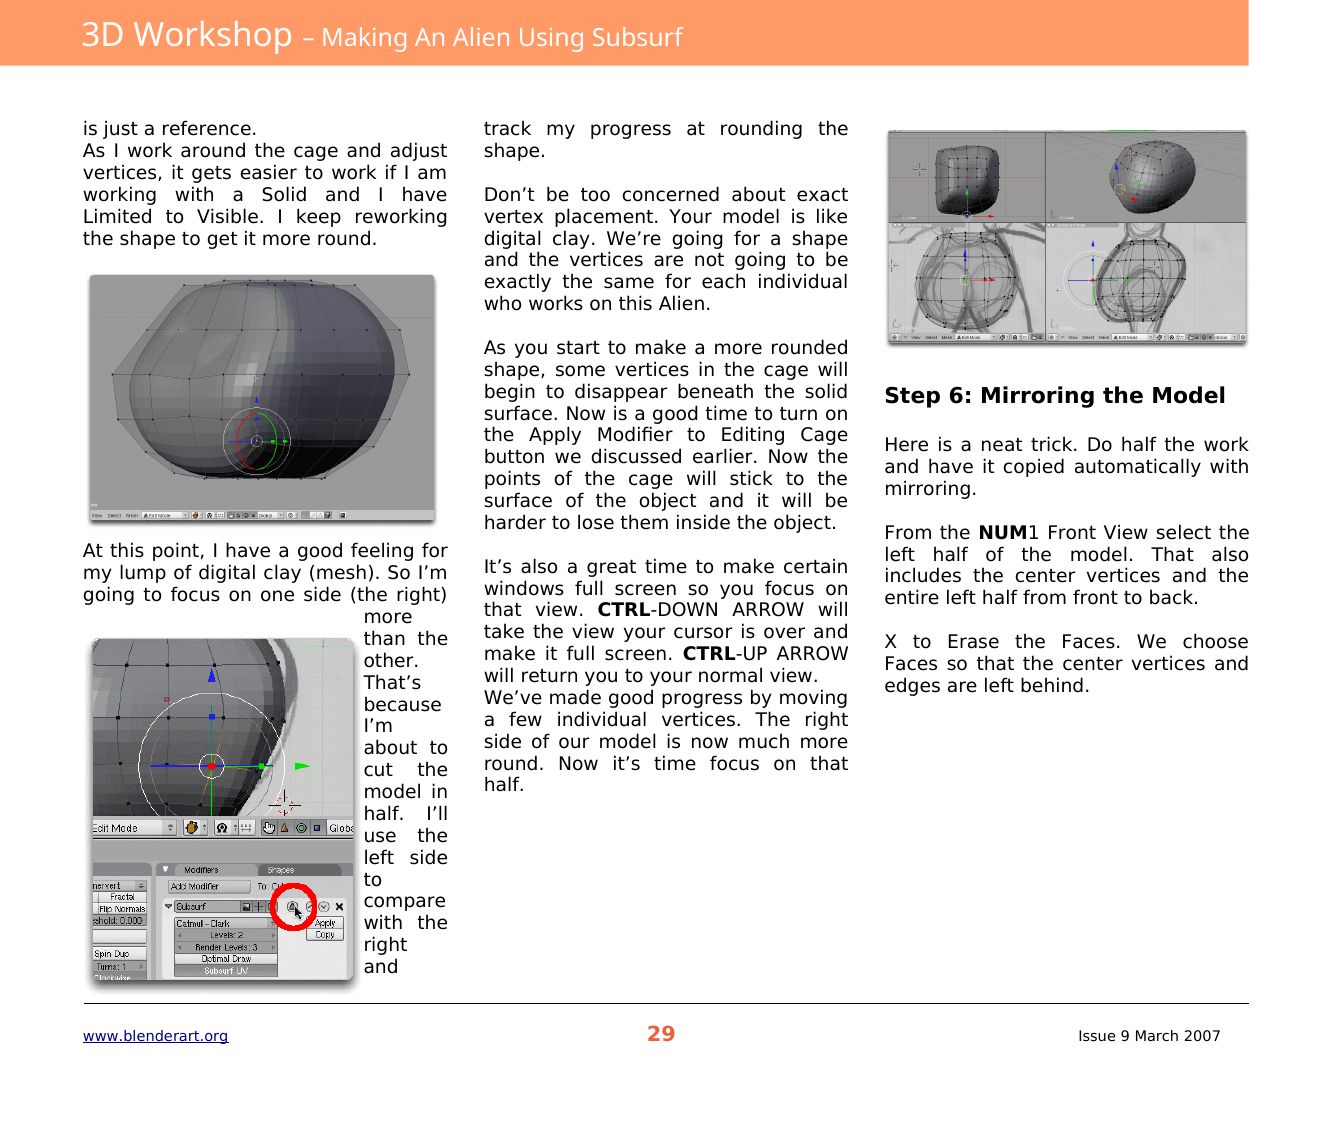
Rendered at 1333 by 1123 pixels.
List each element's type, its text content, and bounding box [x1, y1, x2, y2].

picture [85, 274, 438, 529]
text It’s also a great time to make certain windows full screen so you focus on that view. CTRL-DOWN ARROW will take the view your cursor is over and make it full screen. CTRL-UP ARROW will return you to your normal view. [483, 556, 849, 687]
text As you start to make a more rounded shape, some vertices in the cage will begin to disappear beneath the solid surface. Now is a good time to turn on the Apply Modifier to Editing Cage button we discussed earlier. Now the points of the cage will stick to the surface of the object and it will be harder to lose them inside the object. [483, 337, 849, 534]
text At this point, I have a good feeling for my lump of digital clay (mesh). So I’m going to focus on one side (the right) more than the other. That’s because I’m about to cut the model in half. I’ll use the left side to compare with the right and [83, 271, 448, 978]
text Don’t be too concerned about exact vertex placement. Your model is like digital clay. We’re going for a shape and the vertices are not going to be exactly the same for each individual who works on this Alien. [483, 184, 849, 315]
text Step 6: Mirroring the Model [884, 383, 1249, 409]
text Here is a neat trick. Do half the work and have it copied automatically with mirroring. [884, 434, 1249, 500]
text is just a reference. [83, 118, 448, 140]
text From the NUM1 Front View select the left half of the model. That also includes the center vertices and the entire left half from front to back. [884, 522, 1249, 609]
picture [81, 637, 364, 998]
text track my progress at rounding the shape. [483, 118, 849, 162]
picture [884, 130, 1250, 350]
text As I work around the cage and adjust vertices, it gets easier to work if I am working with a Solid and I have Limited to Visible. I keep reworking the shape to get it more round. [83, 140, 448, 249]
text X to Erase the Faces. We choose Faces so that the center vertices and edges are left behind. [884, 631, 1249, 697]
text We’ve made good progress by moving a few individual vertices. The right side of our model is now much more round. Now it’s time focus on that half. [483, 687, 849, 796]
